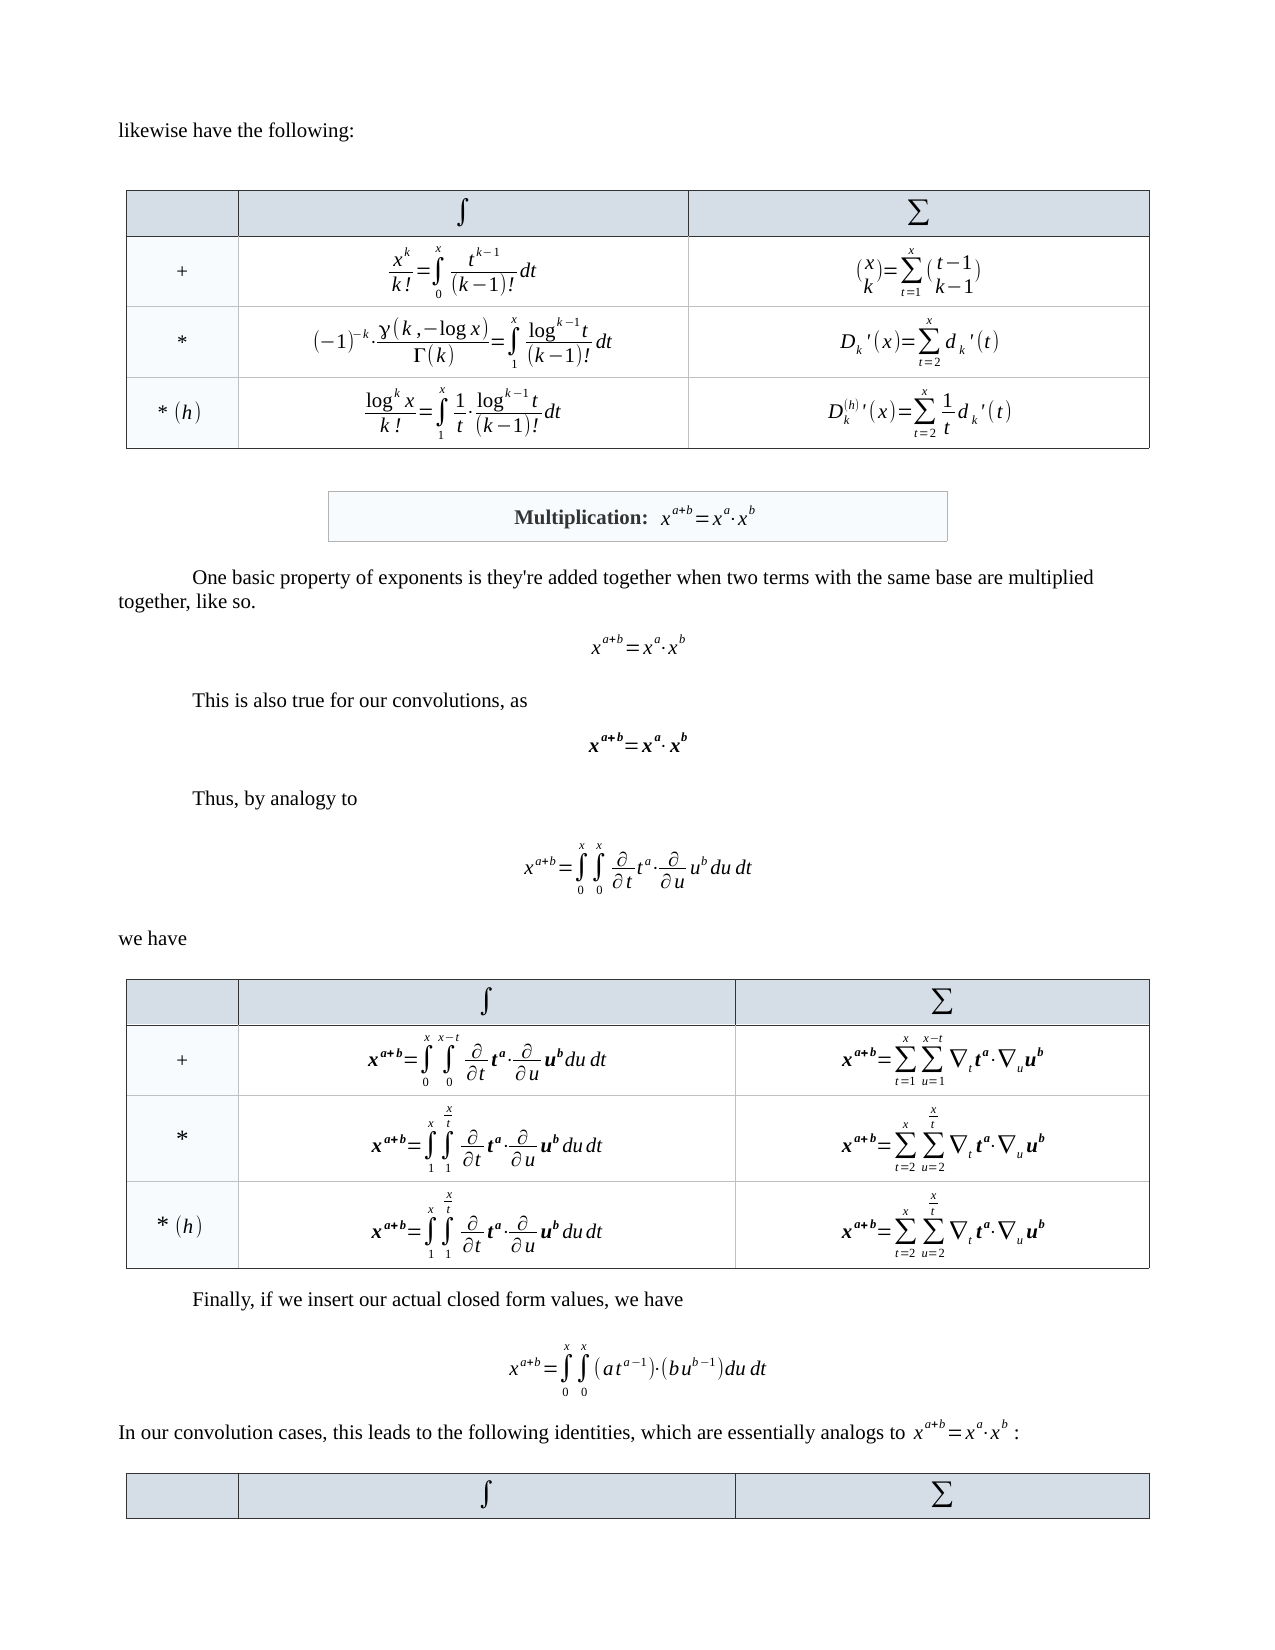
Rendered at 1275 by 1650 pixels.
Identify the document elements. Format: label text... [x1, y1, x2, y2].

table_header [127, 191, 238, 236]
table_cell [239, 1096, 735, 1181]
table_cell [689, 237, 1149, 306]
table_header [736, 980, 1149, 1024]
table_cell * [127, 1182, 238, 1267]
table_cell [239, 378, 688, 447]
table_cell [736, 1096, 1149, 1181]
text we have [118, 926, 1157, 950]
table_cell [239, 1026, 735, 1095]
table_header [127, 980, 238, 1024]
text Thus, by analogy to [118, 786, 1157, 810]
table_cell [689, 378, 1149, 447]
text This is also true for our convolutions, as [118, 687, 1157, 712]
table_header [239, 980, 735, 1024]
table_cell + [127, 237, 238, 306]
table_cell * [127, 307, 238, 377]
table_cell [239, 237, 688, 306]
text Meanwhile, just as, given, we can integrate to get, with our convolutions we likewise have the following: [118, 118, 1157, 142]
text In our convolution cases, this leads to the following identities, which are essentially analogs to: [118, 1418, 1157, 1444]
table_header [239, 191, 688, 236]
text One basic property of exponents is they're added together when two terms with the same base are multiplied together, like so. [118, 565, 1157, 613]
table_cell * [127, 378, 238, 447]
text Multiplication: [329, 492, 947, 541]
table_cell * [127, 1096, 238, 1181]
table_header [239, 1474, 735, 1518]
table_cell [736, 1182, 1149, 1267]
table_cell [736, 1026, 1149, 1095]
table_header [127, 1474, 238, 1518]
table_header [736, 1474, 1149, 1518]
table_cell [239, 1182, 735, 1267]
table_cell [689, 307, 1149, 377]
table_cell + [127, 1026, 238, 1095]
text Finally, if we insert our actual closed form values, we have [118, 1287, 1157, 1311]
table_header [689, 191, 1149, 236]
table_cell [239, 307, 688, 377]
